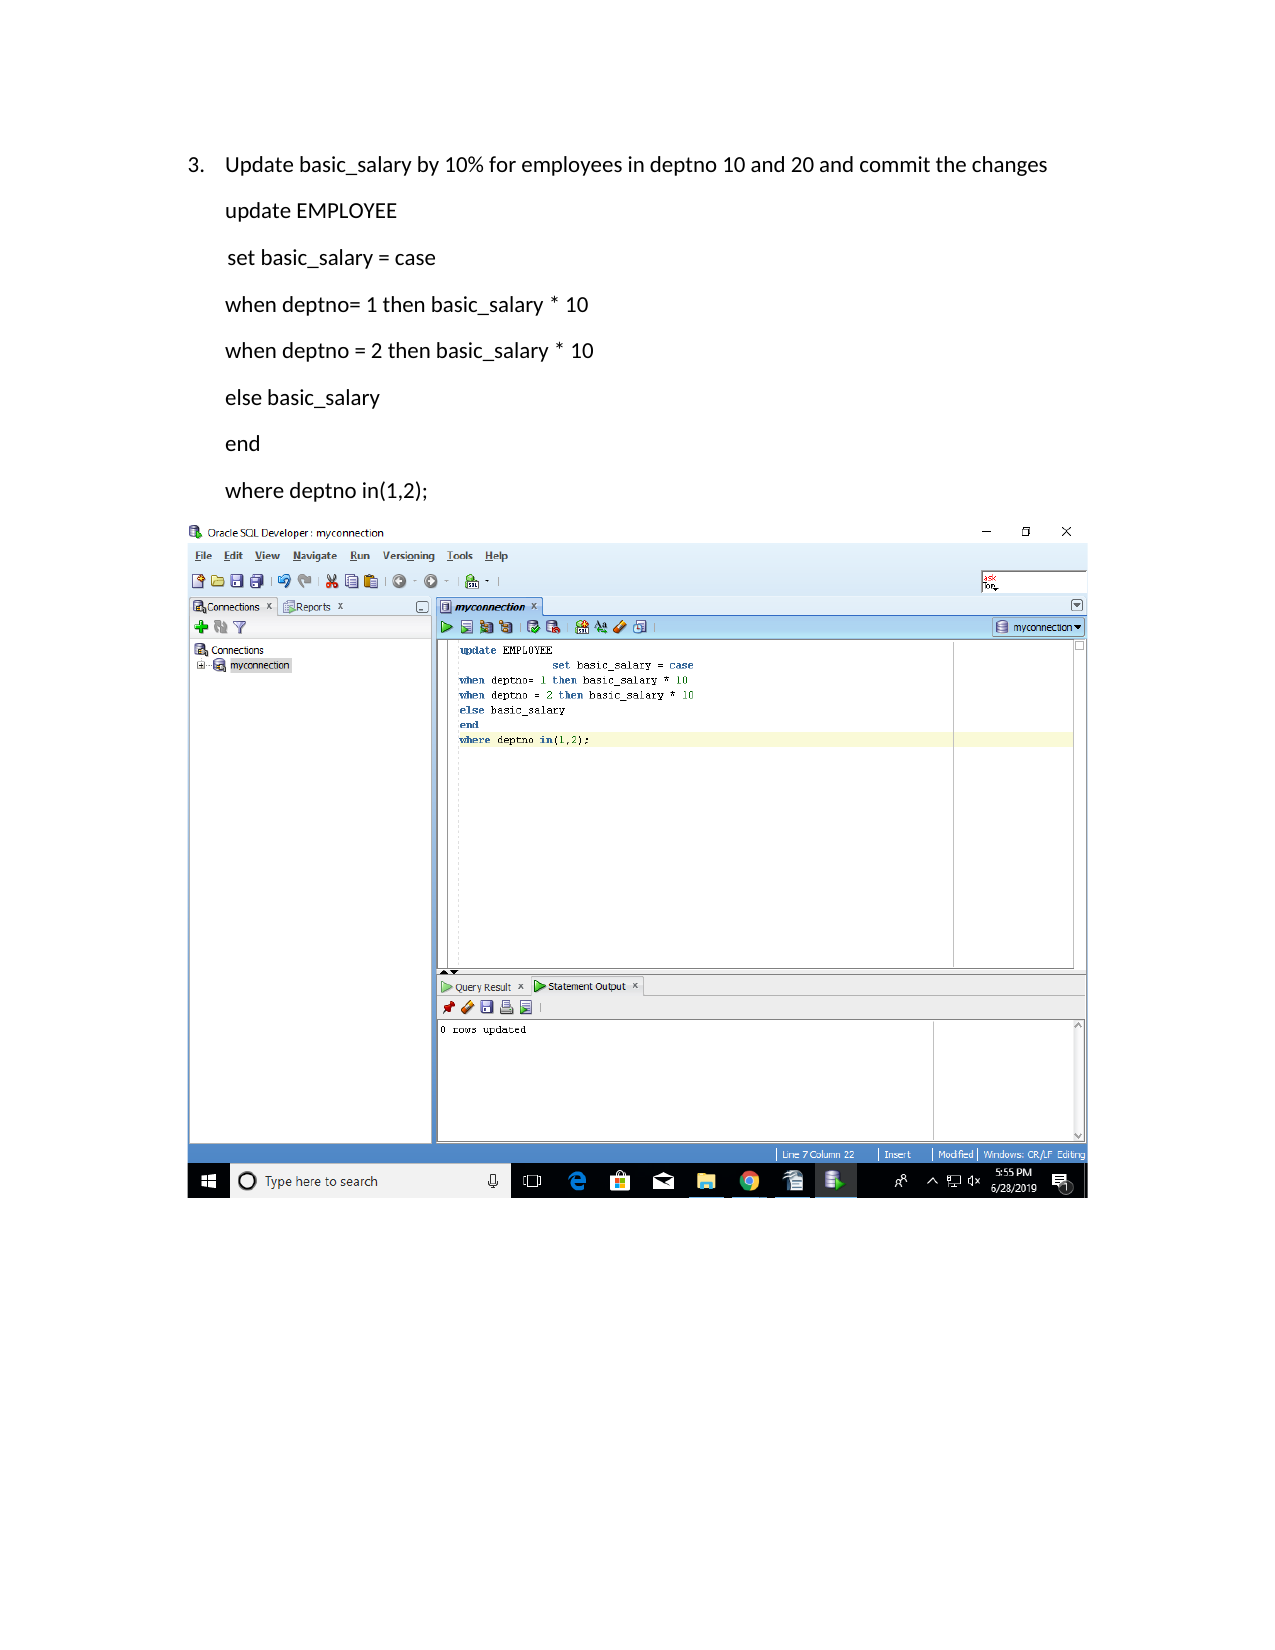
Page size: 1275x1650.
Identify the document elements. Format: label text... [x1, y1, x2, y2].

list when deptno = 2 then basic_salary * 10 [187, 336, 1125, 364]
list update EMPLOYEE [187, 197, 1125, 224]
list where deptno in(1,2); [187, 476, 1125, 504]
list Update basic_salary by 10% for employees in deptno 10 and 20 and commit the changes [187, 150, 1125, 178]
list end [187, 429, 1125, 457]
list set basic_salary = case [150, 243, 1125, 271]
picture [187, 522, 1088, 1198]
list else basic_salary [187, 383, 1125, 411]
list when deptno= 1 then basic_salary * 10 [187, 290, 1125, 318]
